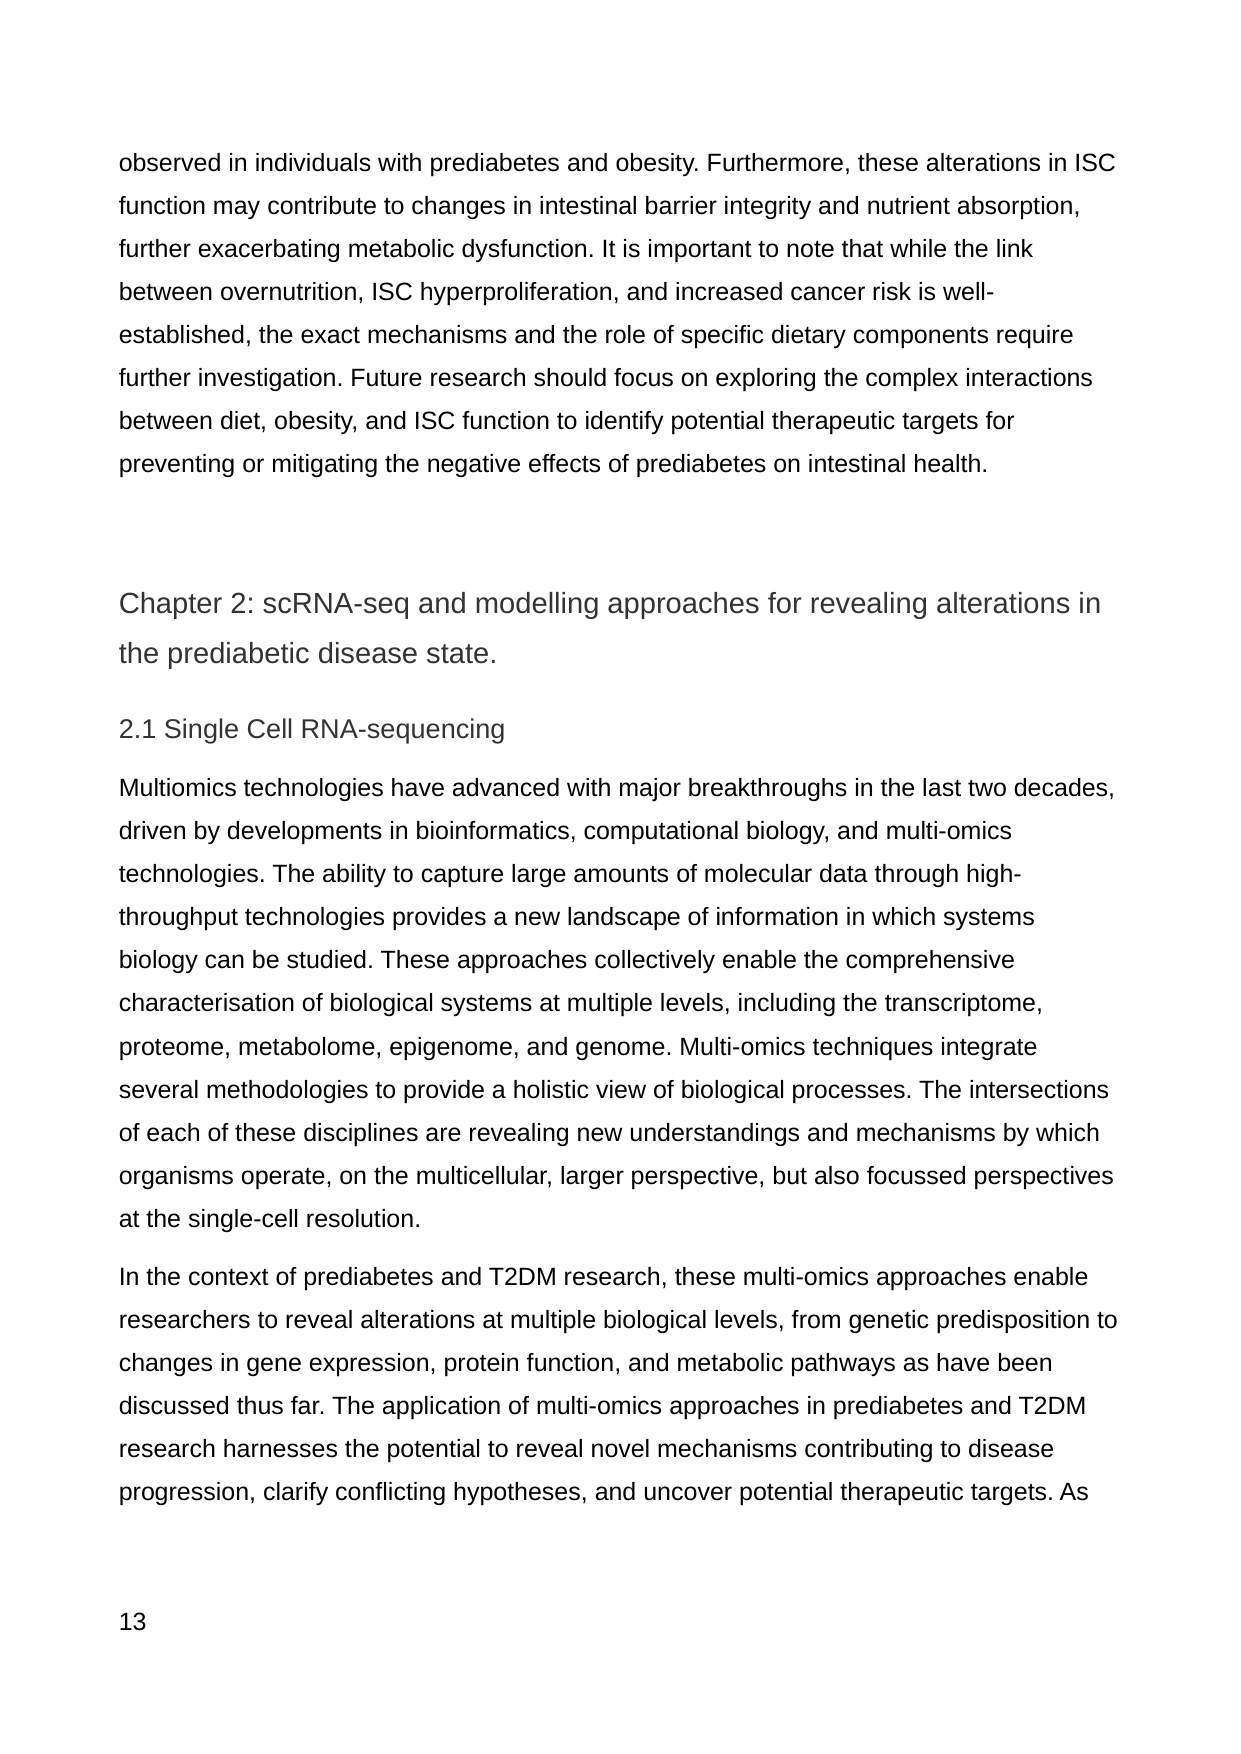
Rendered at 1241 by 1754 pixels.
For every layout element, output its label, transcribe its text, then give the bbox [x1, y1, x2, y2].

subtitle 2.1 Single Cell RNA-sequencing [118, 713, 1122, 745]
text Multiomics technologies have advanced with major breakthroughs in the last two decades, driven by developments in bioinformatics, computational biology, and multi-omics technologies. The ability to capture large amounts of molecular data through high-throughput technologies provides a new landscape of information in which systems biology can be studied. These approaches collectively enable the comprehensive characterisation of biological systems at multiple levels, including the transcriptome, proteome, metabolome, epigenome, and genome. Multi-omics techniques integrate several methodologies to provide a holistic view of biological processes. The intersections of each of these disciplines are revealing new understandings and mechanisms by which organisms operate, on the multicellular, larger perspective, but also focussed perspectives at the single-cell resolution. [118, 773, 1122, 1233]
text observed in individuals with prediabetes and obesity. Furthermore, these alterations in ISC function may contribute to changes in intestinal barrier integrity and nutrient absorption, further exacerbating metabolic dysfunction. It is important to note that while the link between overnutrition, ISC hyperproliferation, and increased cancer risk is well-established, the exact mechanisms and the role of specific dietary components require further investigation. Future research should focus on exploring the complex interactions between diet, obesity, and ISC function to identify potential therapeutic targets for preventing or mitigating the negative effects of prediabetes on intestinal health. [118, 148, 1122, 478]
text In the context of prediabetes and T2DM research, these multi-omics approaches enable researchers to reveal alterations at multiple biological levels, from genetic predisposition to changes in gene expression, protein function, and metabolic pathways as have been discussed thus far. The application of multi-omics approaches in prediabetes and T2DM research harnesses the potential to reveal novel mechanisms contributing to disease progression, clarify conflicting hypotheses, and uncover potential therapeutic targets. As [118, 1262, 1122, 1506]
subtitle Chapter 2: scRNA-seq and modelling approaches for revealing alterations in the prediabetic disease state. [118, 586, 1122, 669]
